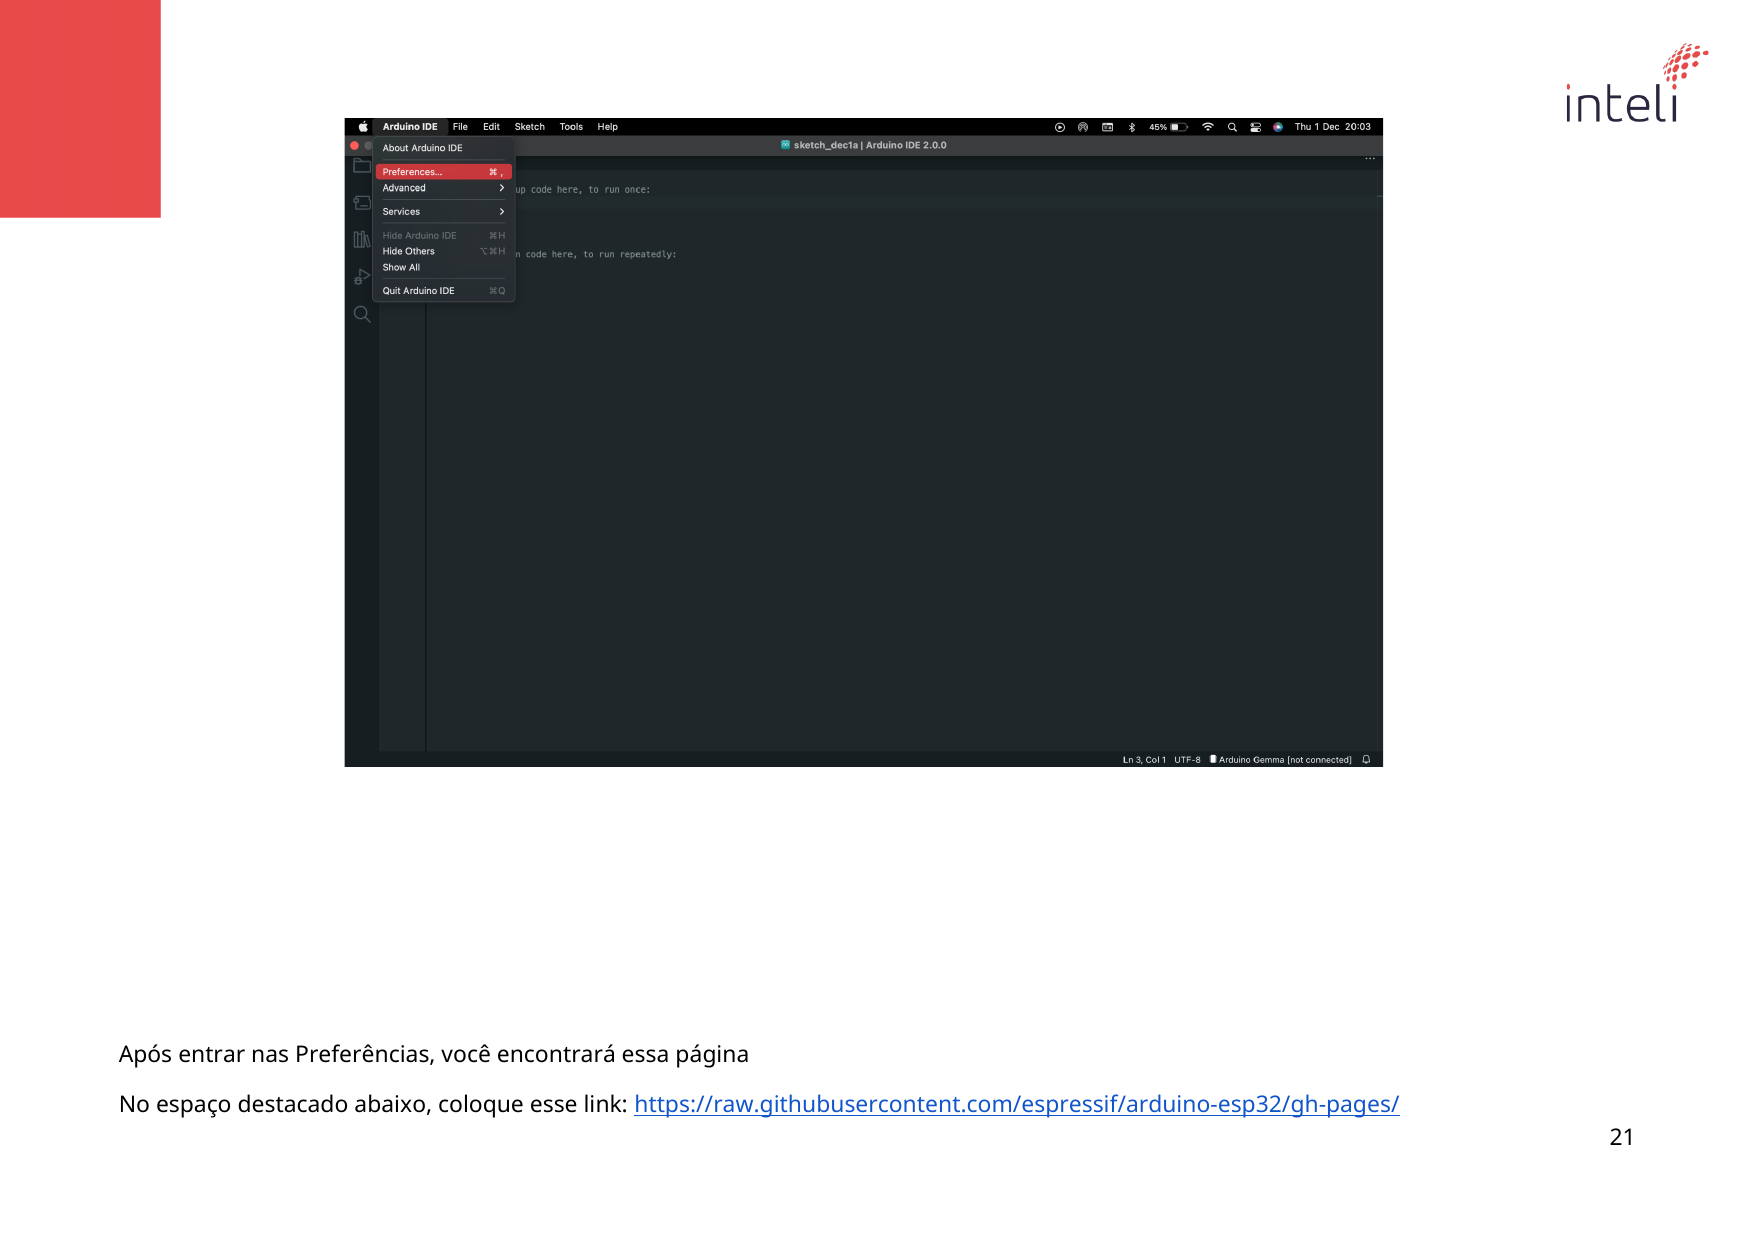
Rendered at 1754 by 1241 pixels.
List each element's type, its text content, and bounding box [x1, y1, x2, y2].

text Após entrar nas Preferências, você encontrará essa página [118, 1038, 1636, 1069]
picture [344, 118, 1384, 767]
text No espaço destacado abaixo, coloque esse link: https://raw.githubusercontent.com/espressif/arduino-esp32/gh-pages/ [118, 1088, 1636, 1119]
picture [0, 0, 161, 218]
picture [1566, 43, 1709, 122]
